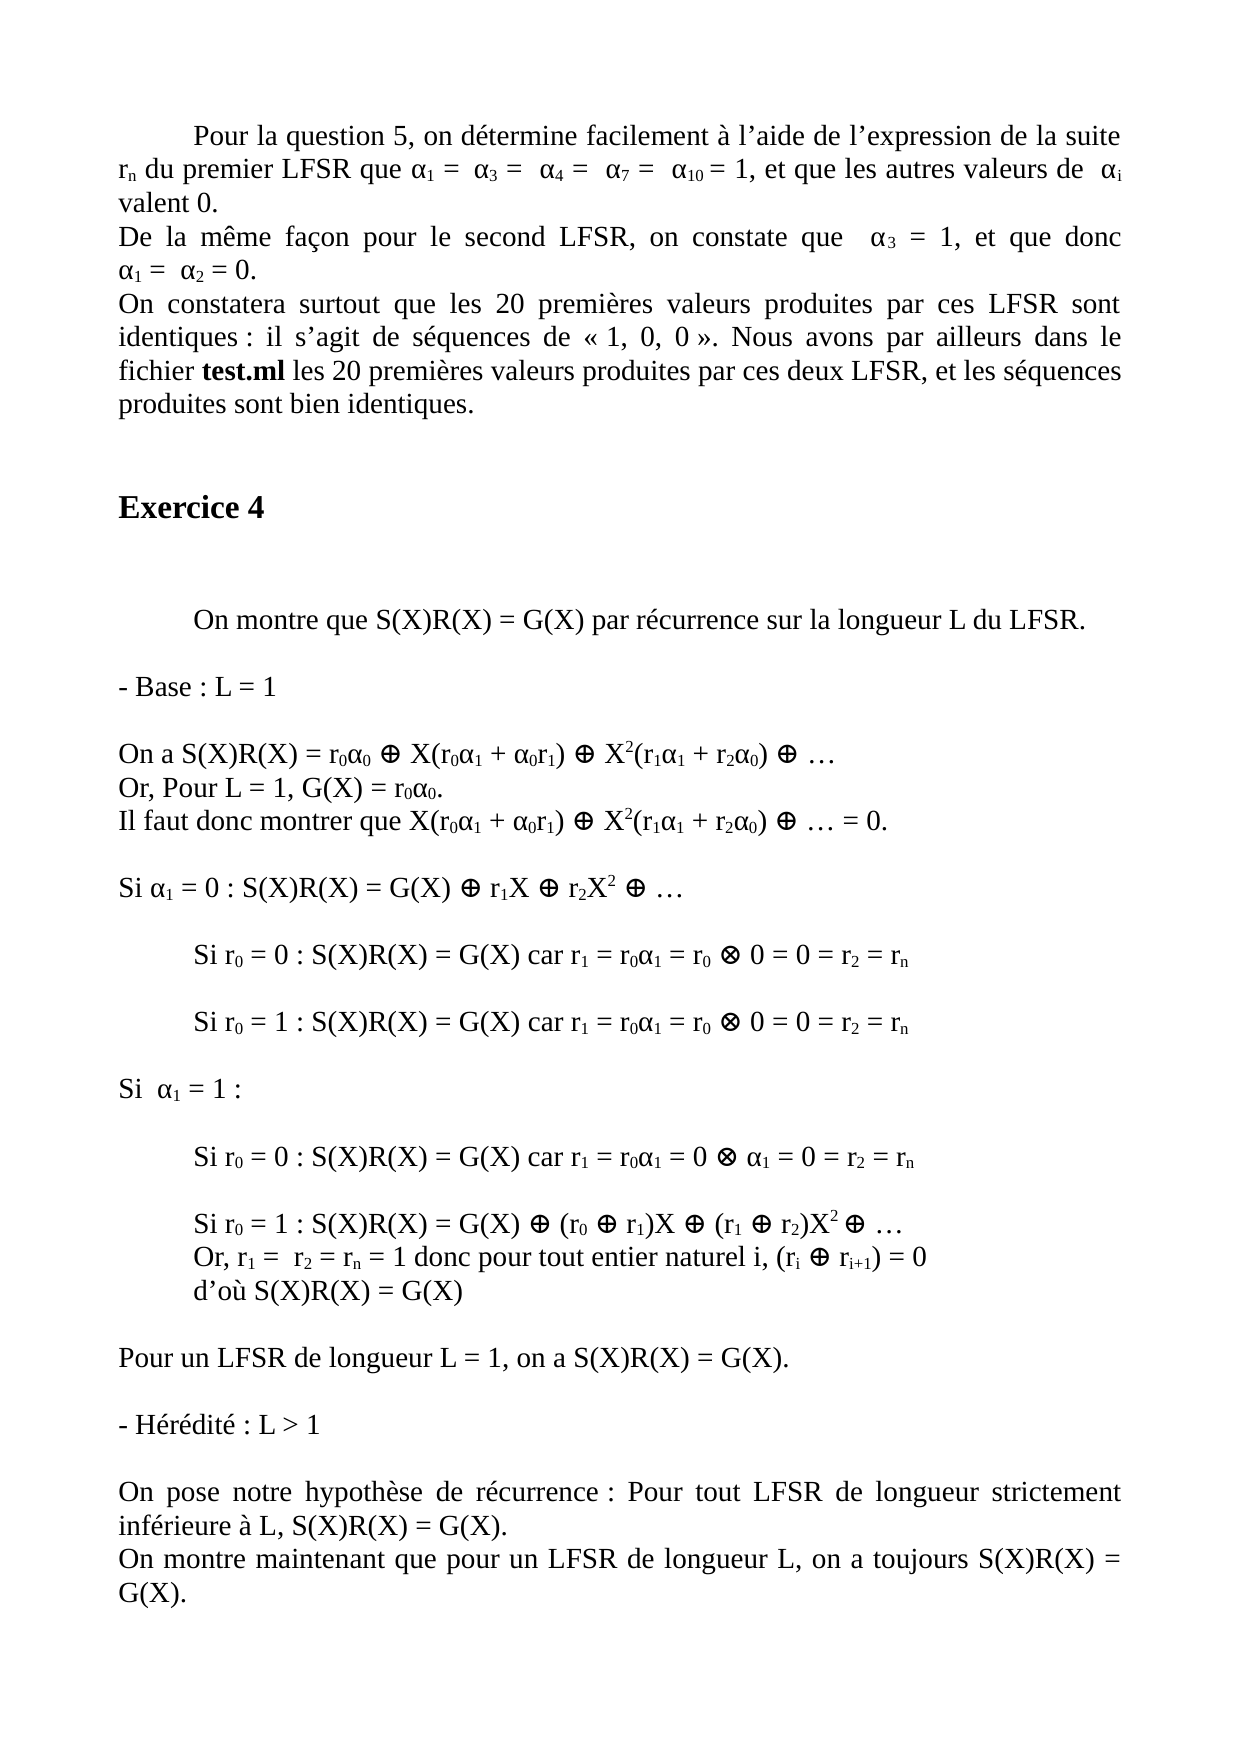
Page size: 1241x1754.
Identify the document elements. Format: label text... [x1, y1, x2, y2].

text On constatera surtout que les 20 premières valeurs produites par ces LFSR sont identiques : il s’agit de séquences de « 1, 0, 0 ». Nous avons par ailleurs dans le fichier test.ml les 20 premières valeurs produites par ces deux LFSR, et les séquences produites sont bien identiques. [118, 286, 1122, 420]
text Exercice 4 [118, 487, 1122, 525]
text Pour la question 5, on détermine facilement à l’aide de l’expression de la suite rn du premier LFSR que α1 = α3 = α4 = α7 = α10 = 1, et que les autres valeurs de αi valent 0. [118, 118, 1122, 219]
text Or, r1 = r2 = rn = 1 donc pour tout entier naturel i, (ri ⊕ ri+1) = 0 [118, 1239, 1122, 1273]
text On pose notre hypothèse de récurrence : Pour tout LFSR de longueur strictement inférieure à L, S(X)R(X) = G(X). [118, 1474, 1122, 1541]
text Or, Pour L = 1, G(X) = r0α0. [118, 770, 1122, 803]
text Si α1 = 0 : S(X)R(X) = G(X) ⊕ r1X ⊕ r2X2 ⊕ … [118, 870, 1122, 904]
text Pour un LFSR de longueur L = 1, on a S(X)R(X) = G(X). [118, 1340, 1122, 1373]
text Si r0 = 1 : S(X)R(X) = G(X) ⊕ (r0 ⊕ r1)X ⊕ (r1 ⊕ r2)X2 ⊕ … [118, 1206, 1122, 1239]
text Si α1 = 1 : [118, 1072, 1122, 1105]
text On a S(X)R(X) = r0α0 ⊕ X(r0α1 + α0r1) ⊕ X2(r1α1 + r2α0) ⊕ … [118, 736, 1122, 770]
text - Hérédité : L > 1 [118, 1407, 1122, 1441]
text On montre maintenant que pour un LFSR de longueur L, on a toujours S(X)R(X) = G(X). [118, 1541, 1122, 1608]
text Si r0 = 0 : S(X)R(X) = G(X) car r1 = r0α1 = 0 ⊗ α1 = 0 = r2 = rn [118, 1139, 1122, 1172]
text d’où S(X)R(X) = G(X) [118, 1273, 1122, 1306]
text Il faut donc montrer que X(r0α1 + α0r1) ⊕ X2(r1α1 + r2α0) ⊕ … = 0. [118, 803, 1122, 837]
text On montre que S(X)R(X) = G(X) par récurrence sur la longueur L du LFSR. [118, 602, 1122, 636]
text Si r0 = 1 : S(X)R(X) = G(X) car r1 = r0α1 = r0 ⊗ 0 = 0 = r2 = rn [118, 1004, 1122, 1038]
text De la même façon pour le second LFSR, on constate que α3 = 1, et que donc α1 = α2 = 0. [118, 219, 1122, 286]
text Si r0 = 0 : S(X)R(X) = G(X) car r1 = r0α1 = r0 ⊗ 0 = 0 = r2 = rn [118, 937, 1122, 971]
text - Base : L = 1 [118, 669, 1122, 703]
